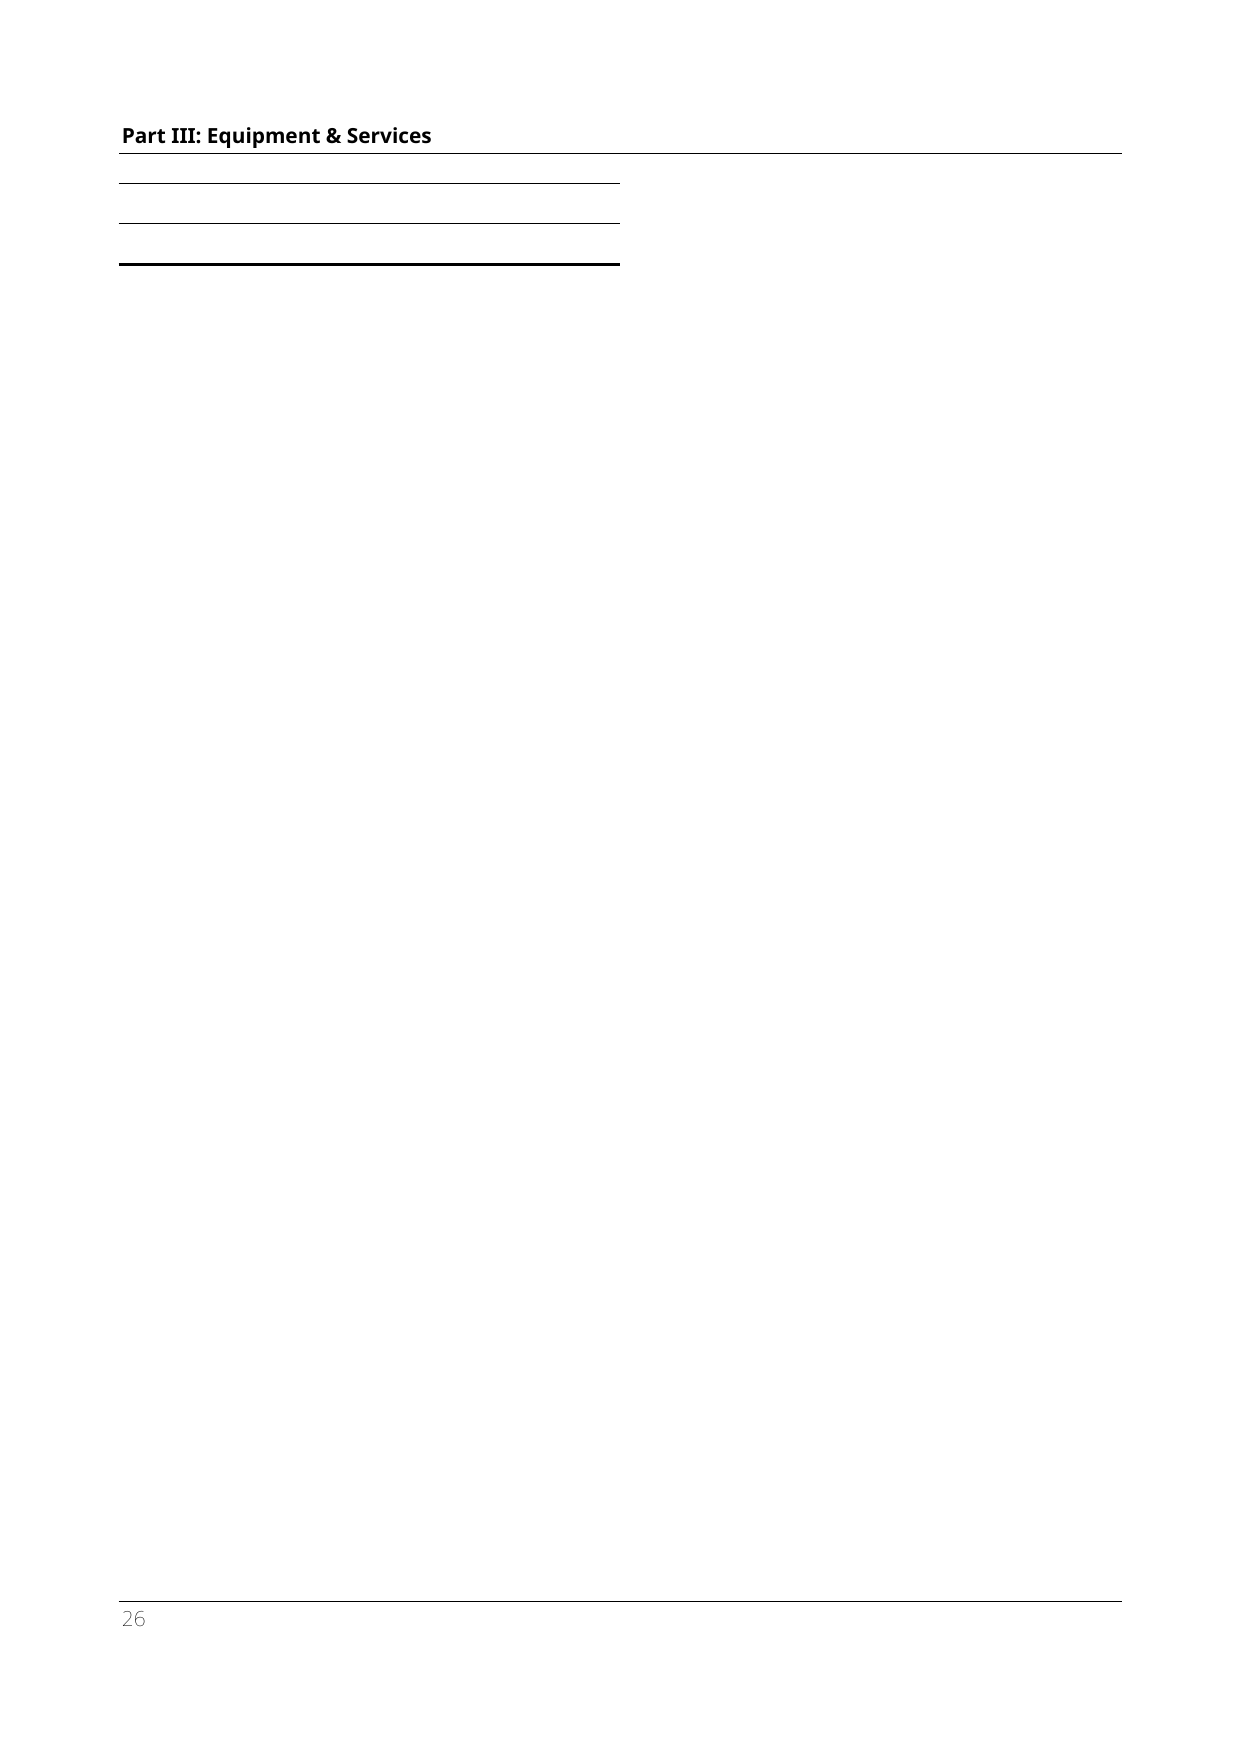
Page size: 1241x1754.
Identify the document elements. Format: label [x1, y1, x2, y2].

table_cell [390, 184, 484, 223]
table_cell [484, 224, 606, 263]
table_cell [325, 184, 390, 223]
table_cell [606, 224, 620, 263]
table_cell [119, 184, 325, 223]
table_cell [119, 266, 620, 300]
table_cell [606, 184, 620, 223]
table_cell [325, 224, 390, 263]
table_cell [390, 224, 484, 263]
table_cell [484, 184, 606, 223]
table_cell [119, 224, 325, 263]
